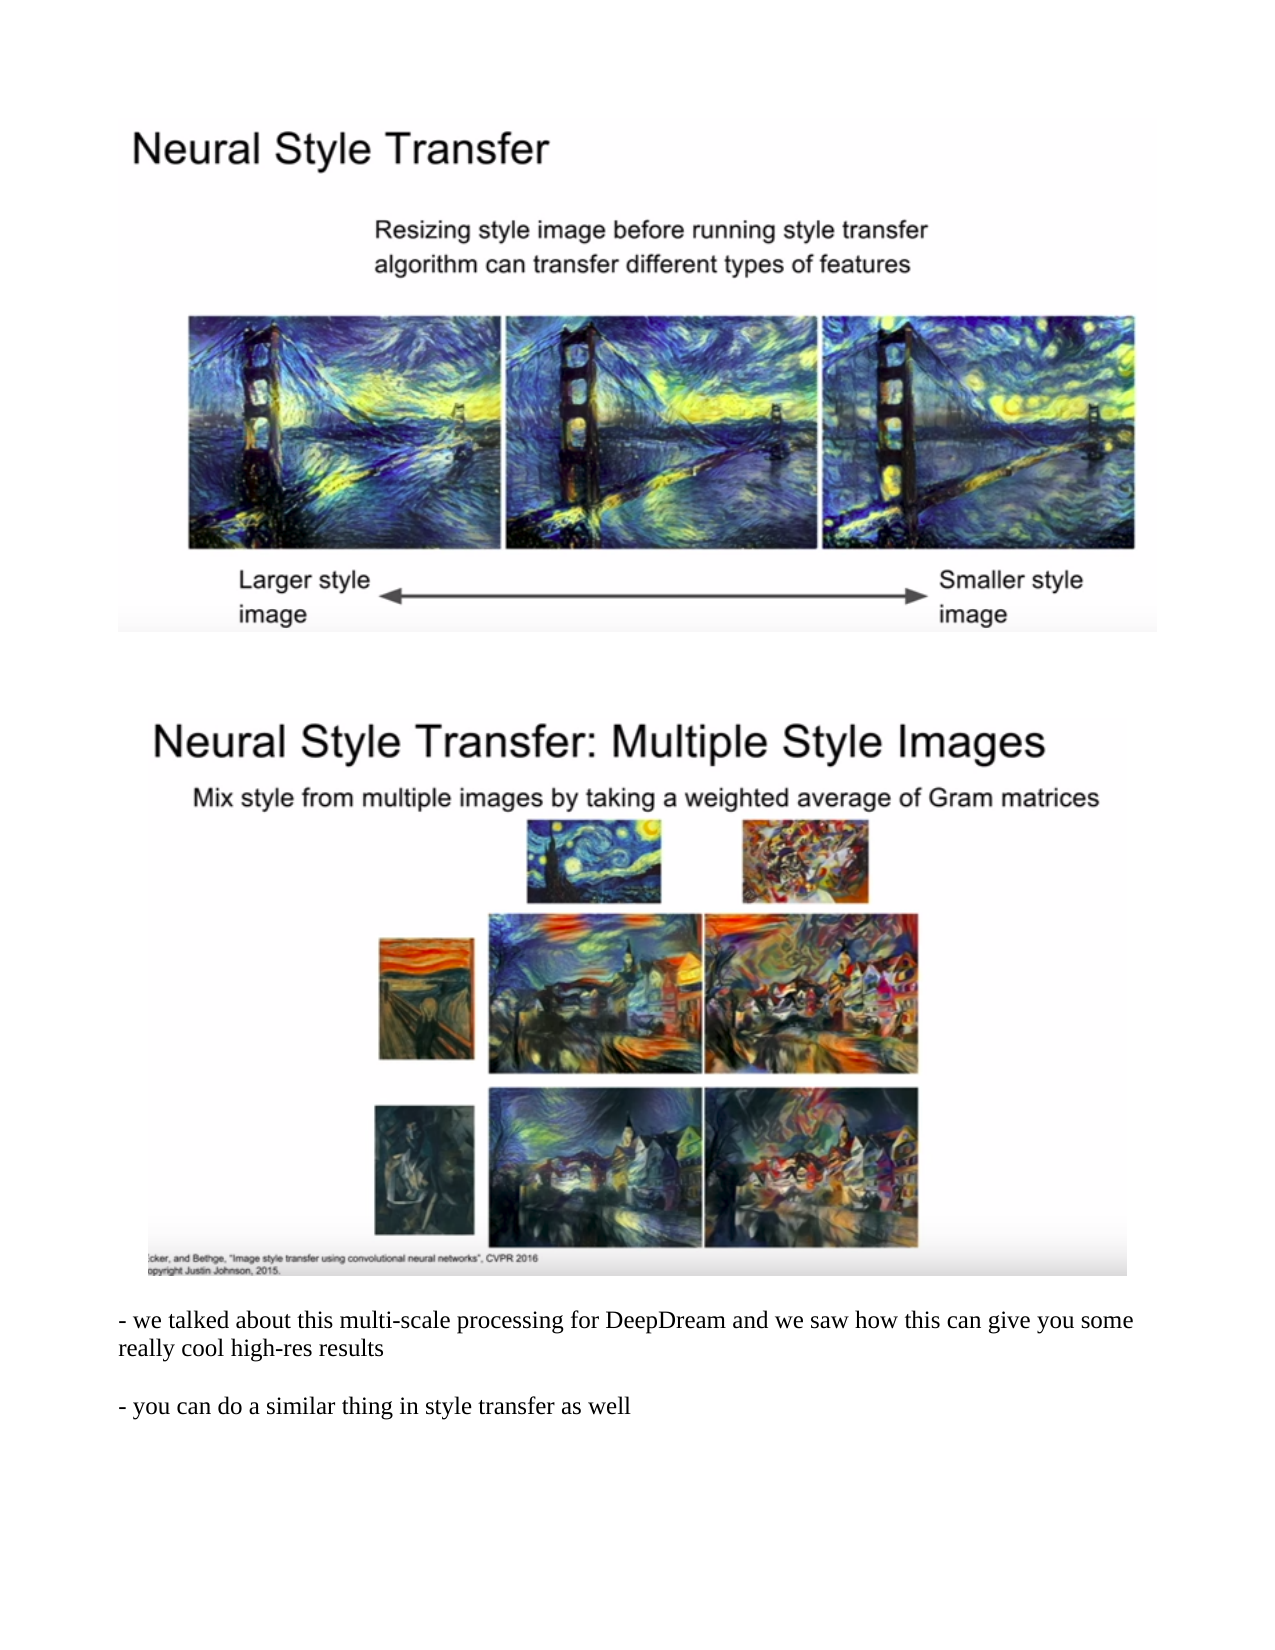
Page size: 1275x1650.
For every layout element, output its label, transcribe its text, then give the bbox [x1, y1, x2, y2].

text - we talked about this multi-scale processing for DeepDream and we saw how this can give you some really cool high-res results [118, 1305, 1157, 1362]
picture [118, 118, 1157, 632]
text - you can do a similar thing in style transfer as well [118, 1391, 1157, 1420]
picture [148, 718, 1127, 1276]
